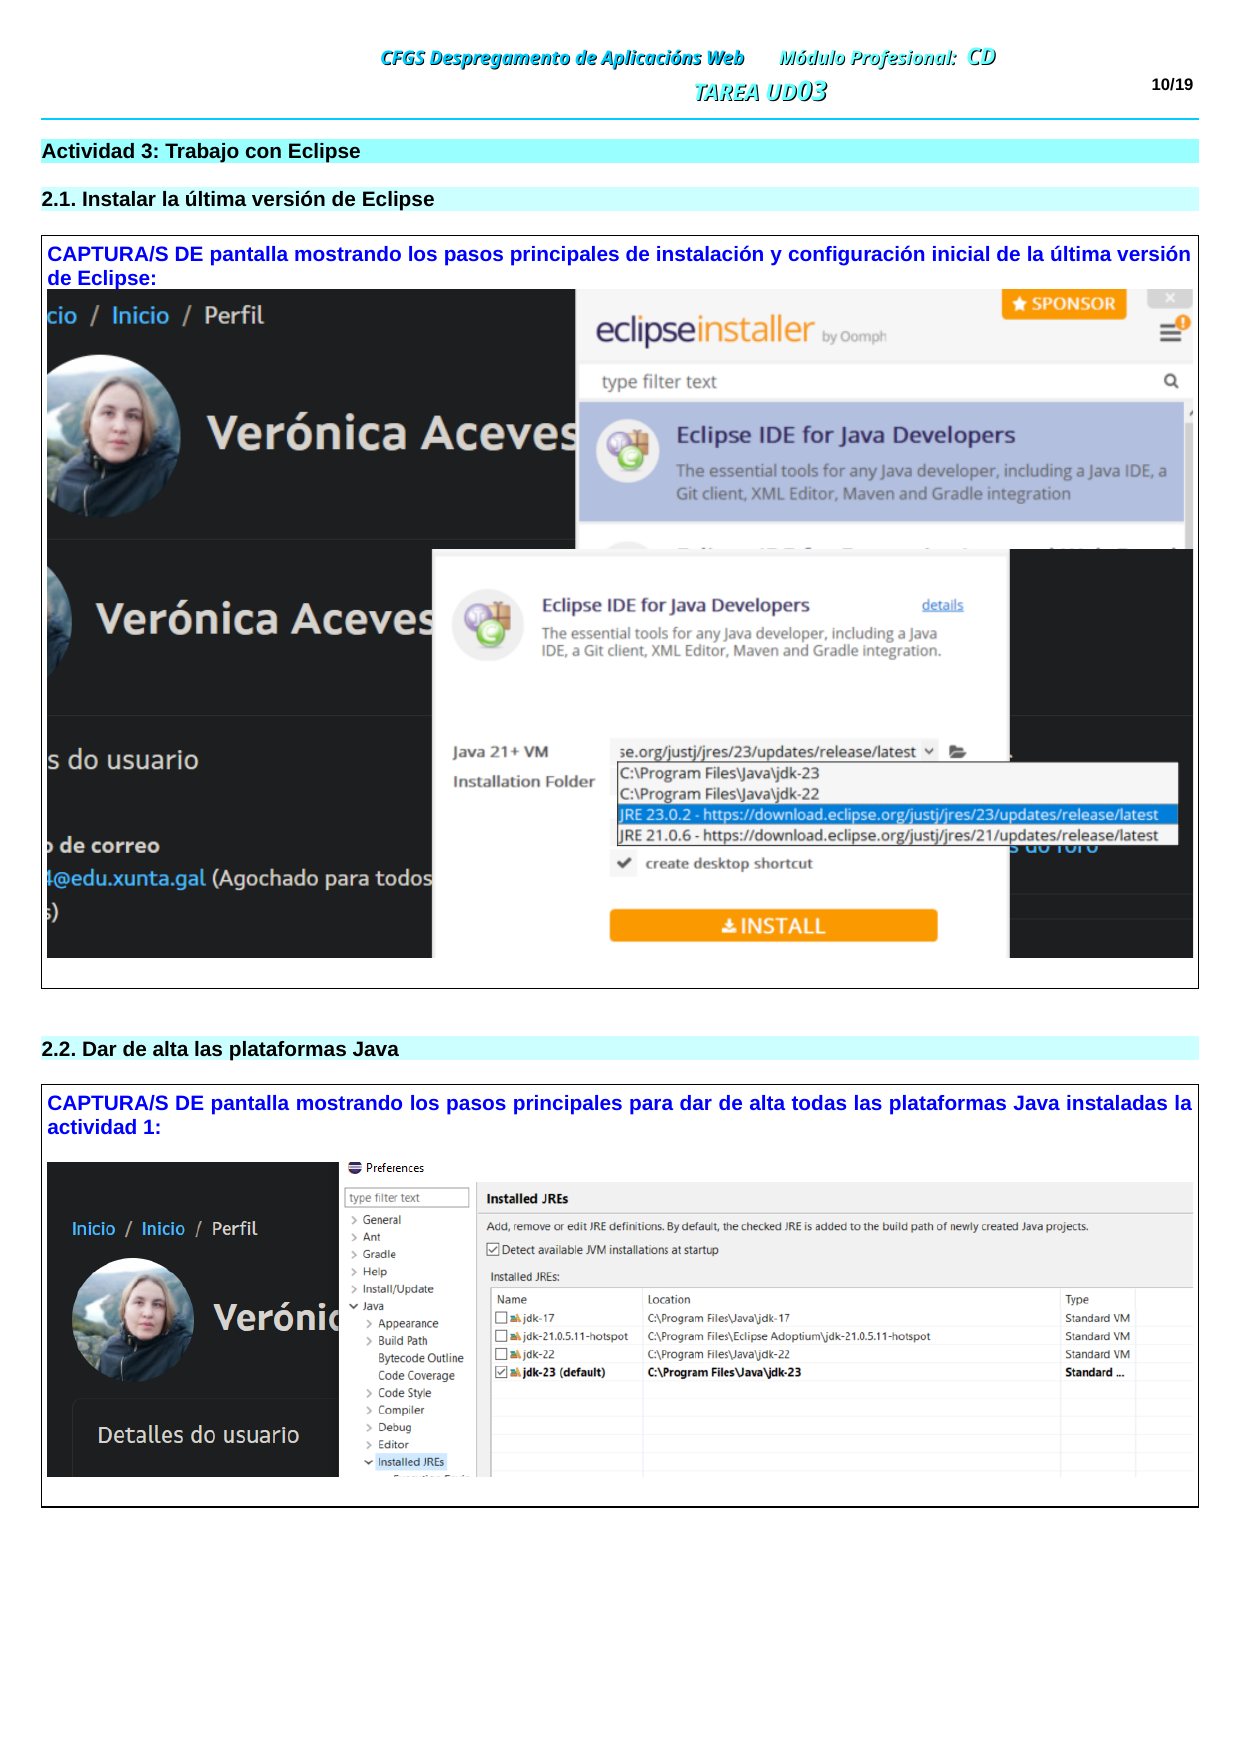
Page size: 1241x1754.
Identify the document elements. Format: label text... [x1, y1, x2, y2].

table_header CAPTURA/S DE pantalla mostrando los pasos principales para dar de alta todas las plataformas Java instaladas la actividad 1: [42, 1085, 1198, 1506]
picture [47, 289, 1194, 958]
text Actividad 3: Trabajo con Eclipse [41, 139, 1199, 163]
table_header CAPTURA/S DE pantalla mostrando los pasos principales de instalación y configuración inicial de la última versión de Eclipse: [42, 236, 1198, 987]
text 2.1. Instalar la última versión de Eclipse [41, 187, 1199, 211]
text 2.2. Dar de alta las plataformas Java [41, 1036, 1199, 1060]
picture [47, 1162, 1194, 1477]
